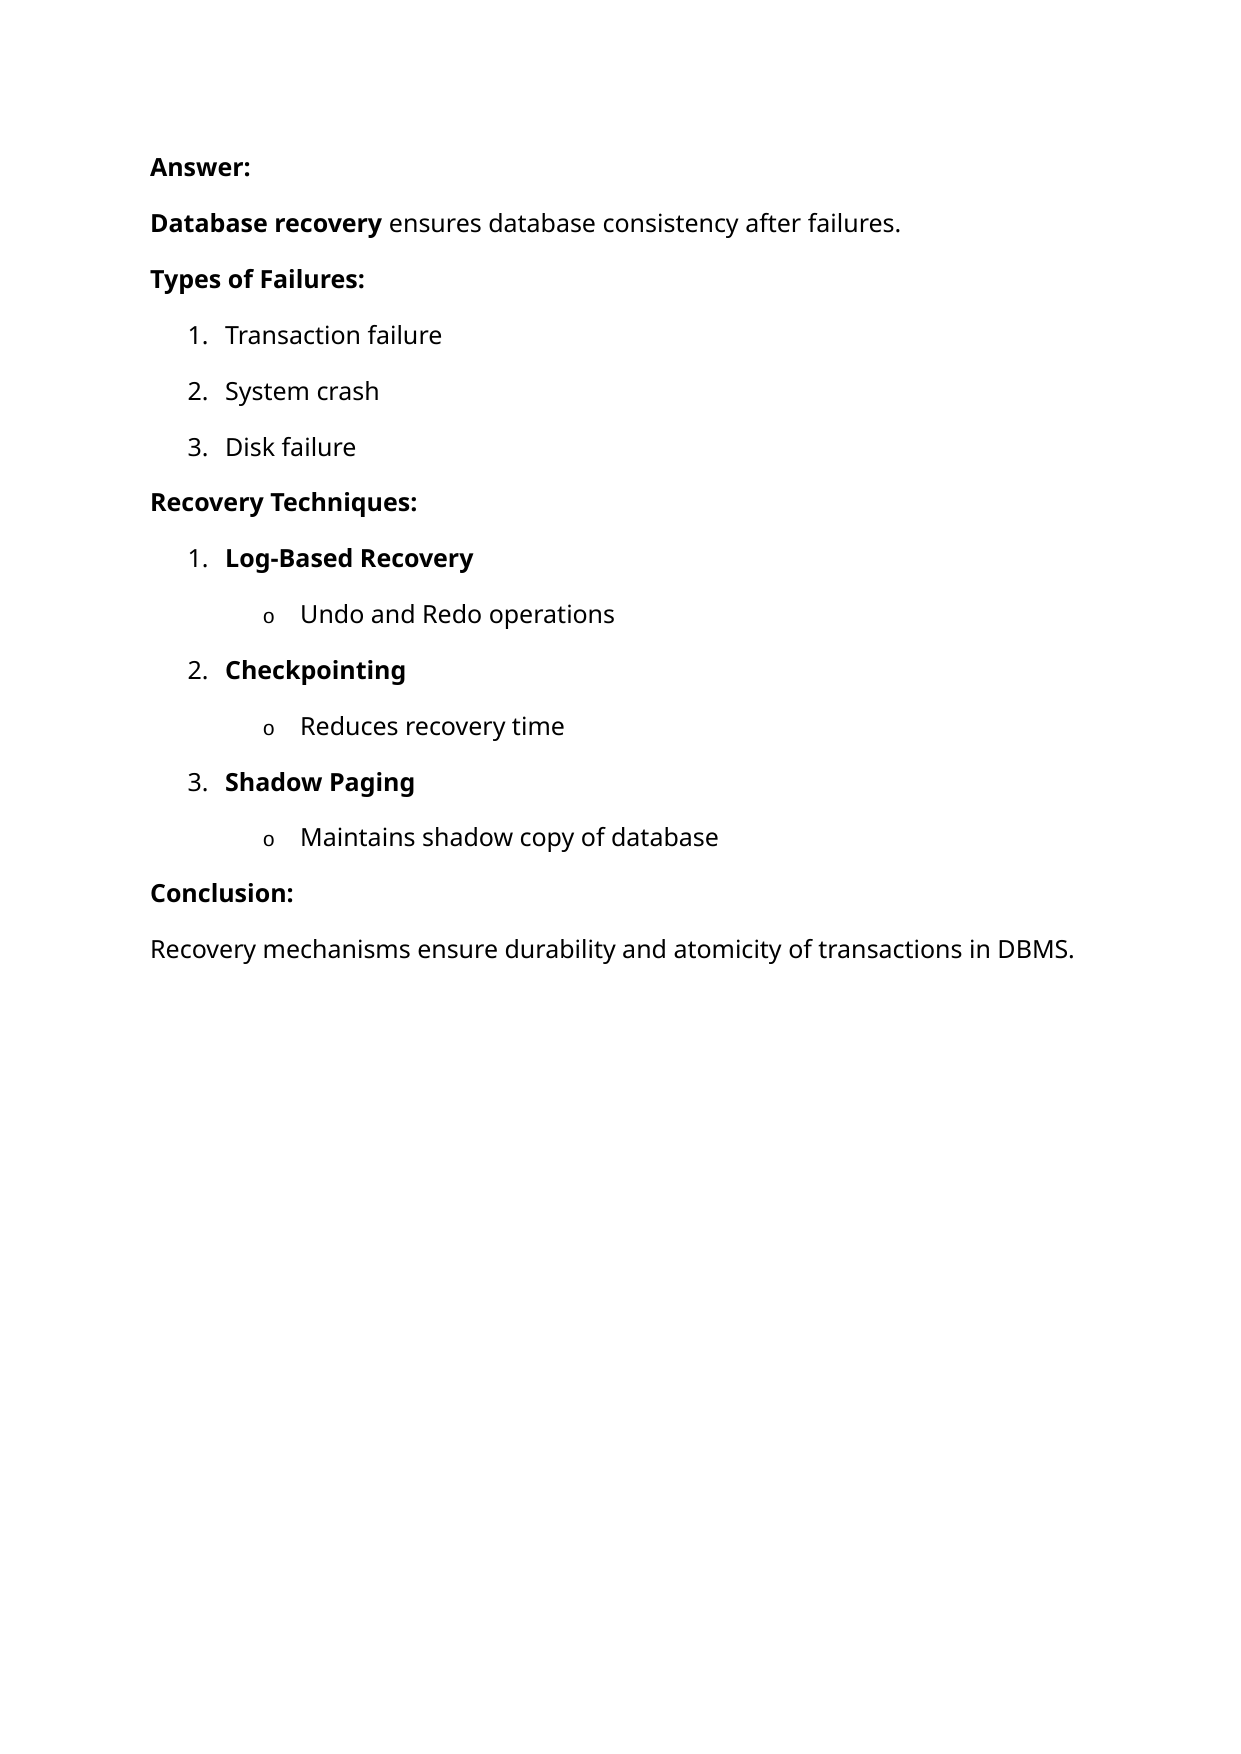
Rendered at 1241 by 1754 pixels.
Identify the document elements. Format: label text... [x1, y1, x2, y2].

text Database recovery ensures database consistency after failures. [150, 206, 1090, 240]
list Log-Based Recovery [187, 541, 1090, 575]
text Types of Failures: [150, 262, 1090, 296]
text Recovery Techniques: [150, 485, 1090, 519]
list Undo and Redo operations [262, 597, 1090, 631]
text Answer: [150, 150, 1090, 184]
list System crash [187, 373, 1090, 407]
list Transaction failure [187, 317, 1090, 352]
list Checkpointing [187, 652, 1090, 687]
text Recovery mechanisms ensure durability and atomicity of transactions in DBMS. [150, 932, 1090, 966]
list Shadow Paging [187, 764, 1090, 798]
list Reduces recovery time [262, 708, 1090, 742]
list Disk failure [187, 429, 1090, 463]
text Conclusion: [150, 876, 1090, 910]
list Maintains shadow copy of database [262, 820, 1090, 854]
